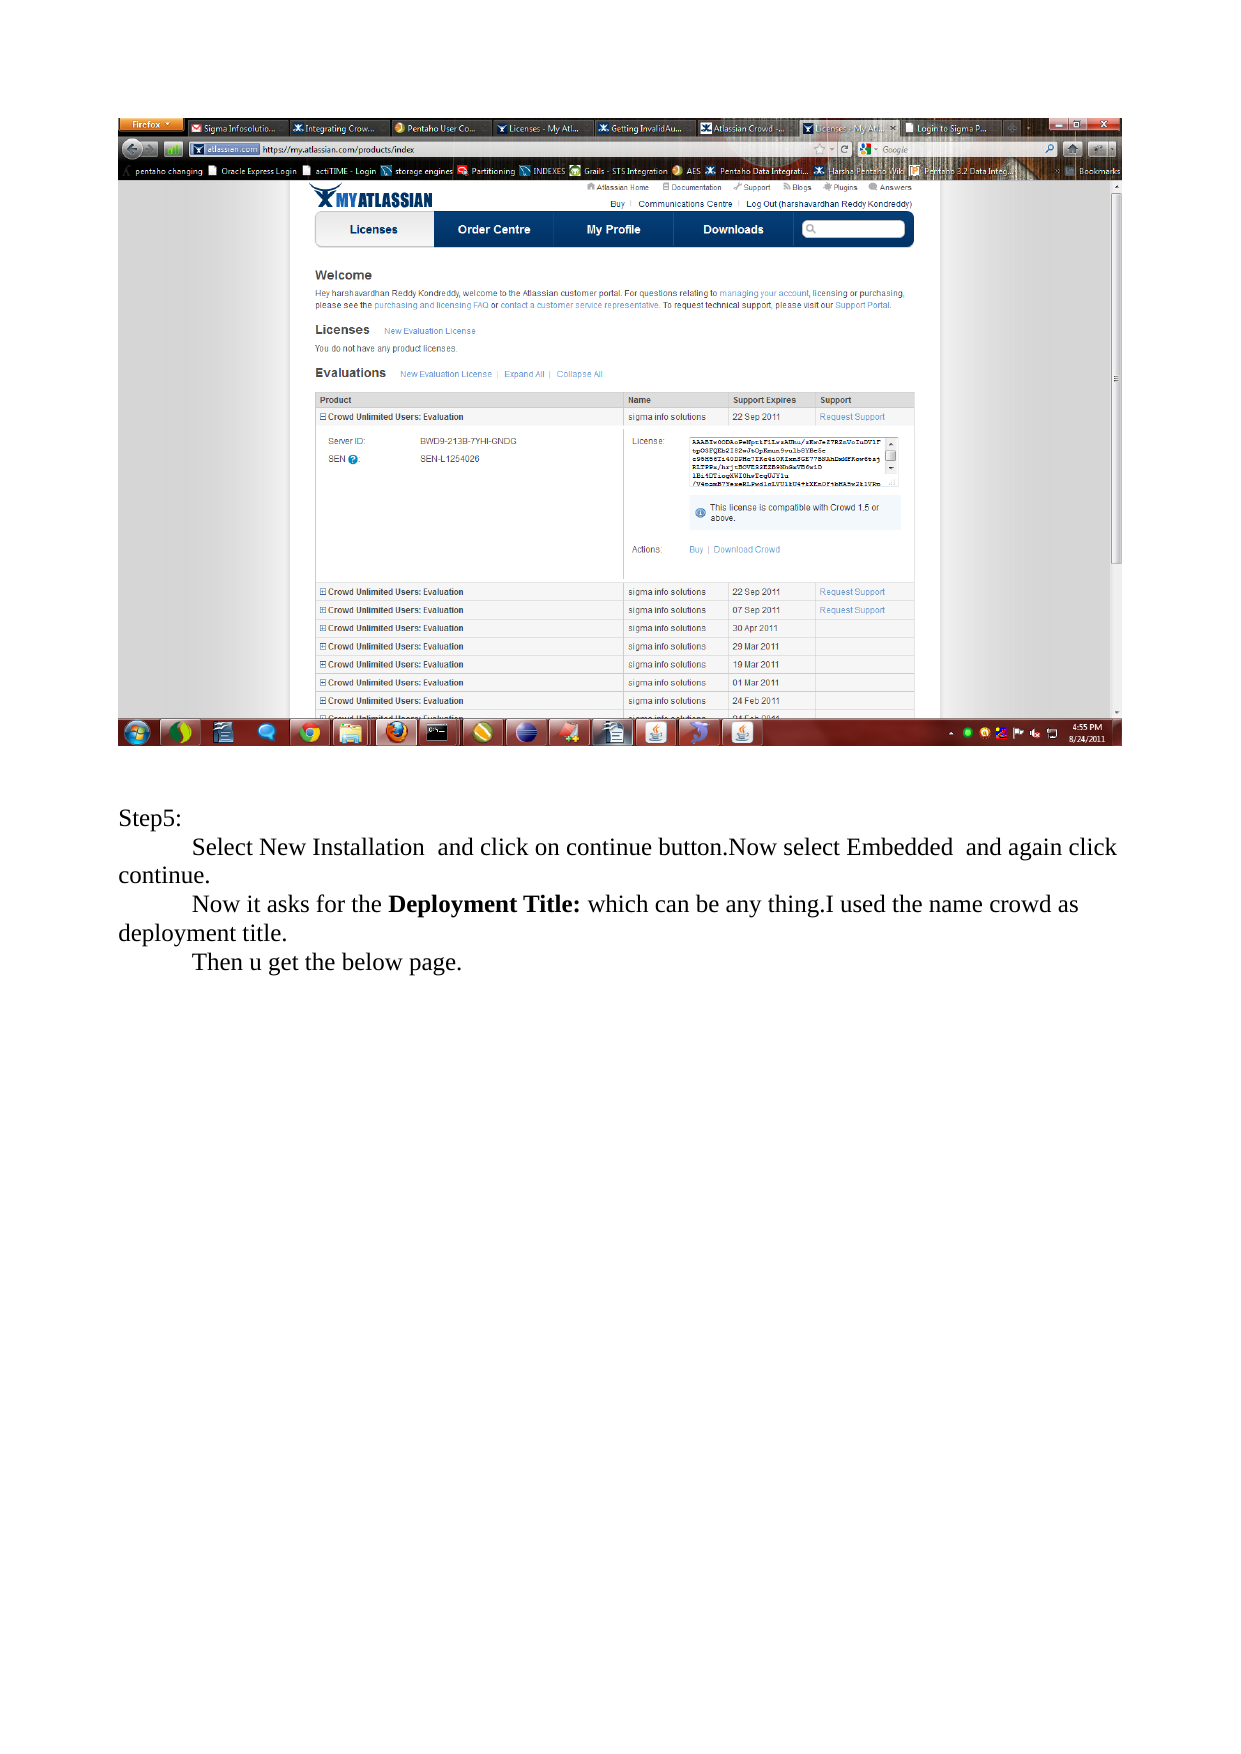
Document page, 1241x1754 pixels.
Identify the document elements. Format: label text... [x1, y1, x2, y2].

text Step5: [118, 803, 1122, 832]
text Then u get the below page. [118, 947, 1122, 976]
picture [118, 118, 1122, 746]
text Select New Installation and click on continue button.Now select Embedded and again click continue. [118, 832, 1122, 889]
text Now it asks for the Deployment Title: which can be any thing.I used the name crowd as deployment title. [118, 889, 1122, 947]
